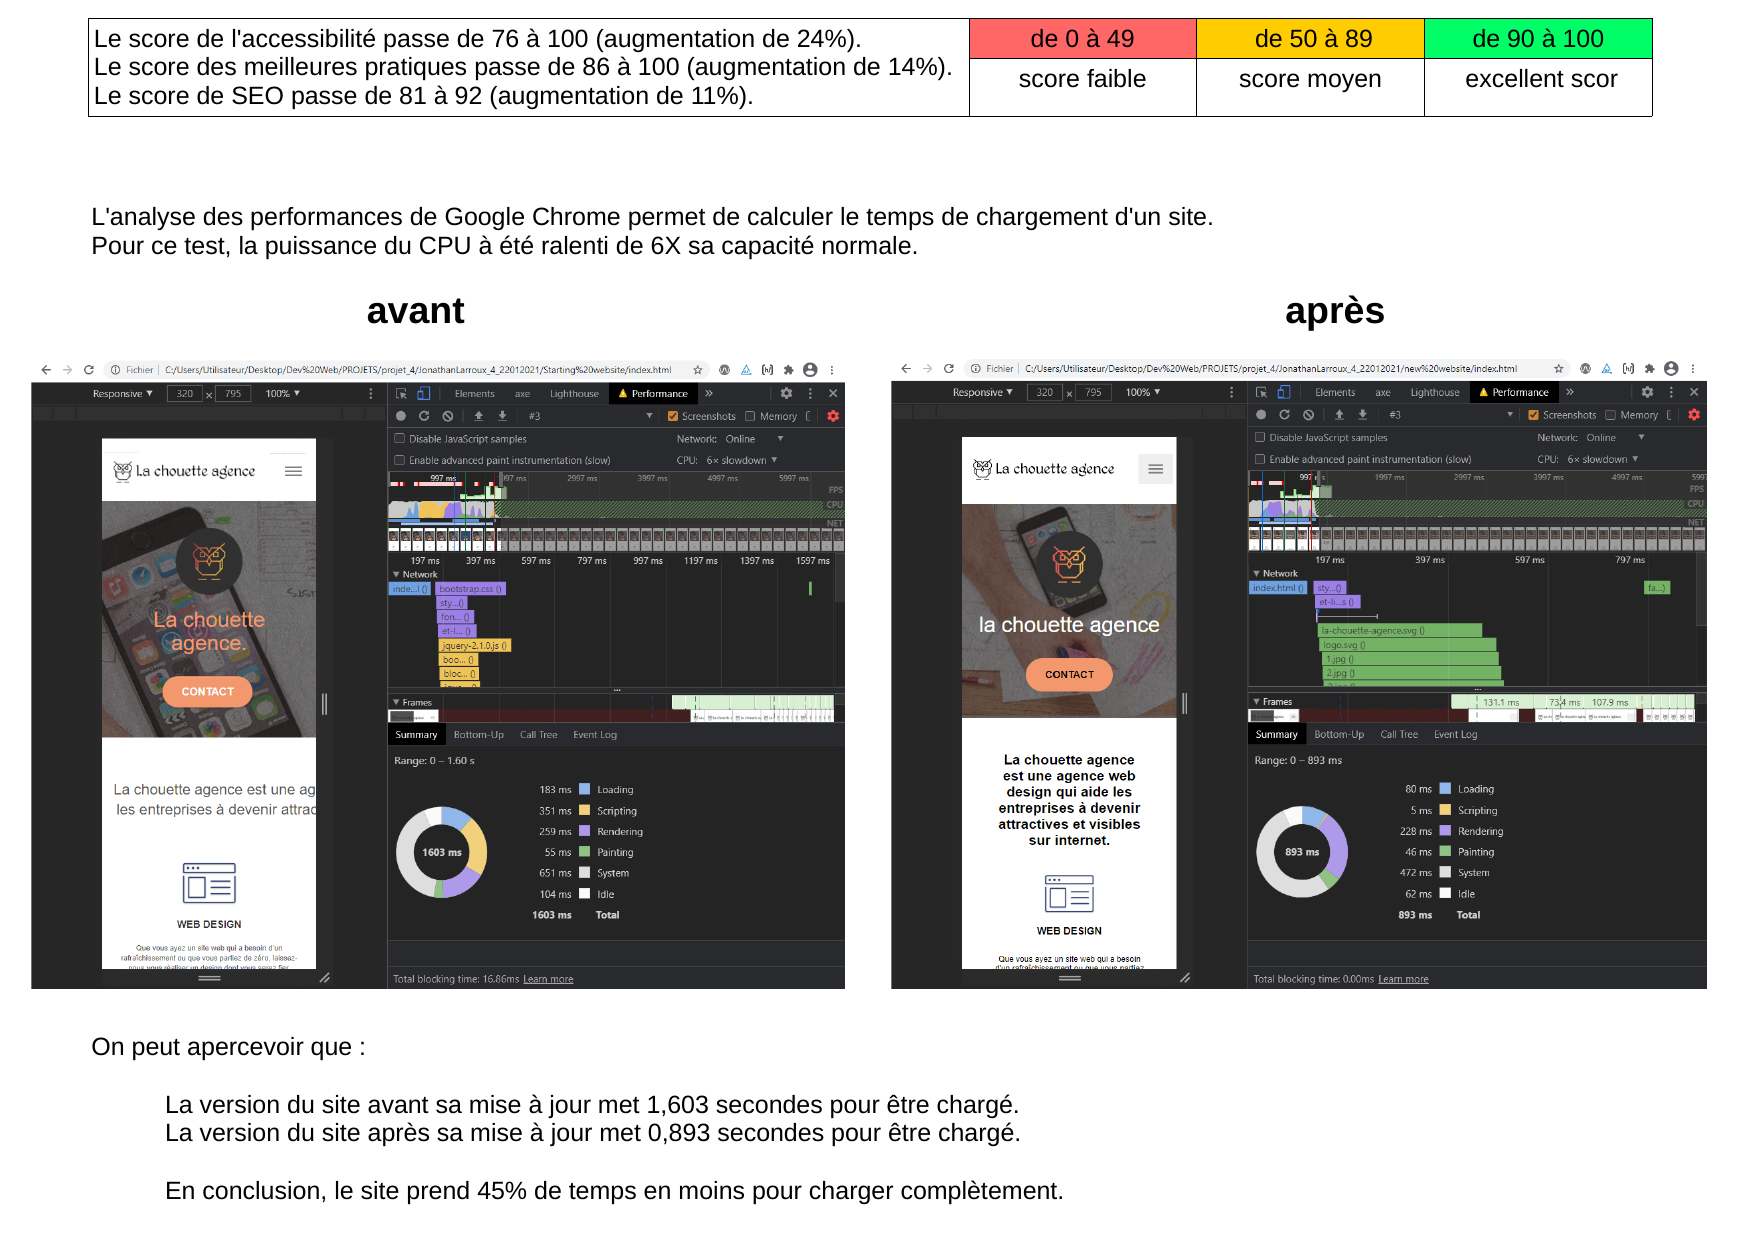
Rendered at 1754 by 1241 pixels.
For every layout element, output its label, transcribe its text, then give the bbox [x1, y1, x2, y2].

table_cell score moyen [1197, 59, 1424, 116]
table_cell score faible [970, 59, 1196, 116]
picture [31, 358, 845, 989]
table_cell de 50 à 89 [1197, 19, 1424, 58]
text En conclusion, le site prend 45% de temps en moins pour charger complètement. [18, 1176, 1736, 1204]
text Pour ce test, la puissance du CPU à été ralenti de 6X sa capacité normale. [18, 231, 1736, 259]
text On peut apercevoir que : [18, 1032, 1736, 1061]
table_cell excellent scor [1425, 59, 1652, 116]
picture [891, 358, 1707, 989]
text L'analyse des performances de Google Chrome permet de calculer le temps de chargement d'un site. [18, 202, 1736, 231]
table_header Le score de l'accessibilité passe de 76 à 100 (augmentation de 24%). Le score des meilleures pratiques passe de 86 à 100 (augmentation de 14%). Le score de SEO passe de 81 à 92 (augmentation de 11%). [89, 19, 969, 116]
text avant après [18, 288, 1736, 331]
table_cell de 0 à 49 [970, 19, 1196, 58]
text La version du site avant sa mise à jour met 1,603 secondes pour être chargé. [18, 1089, 1736, 1118]
table_cell de 90 à 100 [1425, 19, 1652, 58]
text La version du site après sa mise à jour met 0,893 secondes pour être chargé. [18, 1118, 1736, 1147]
